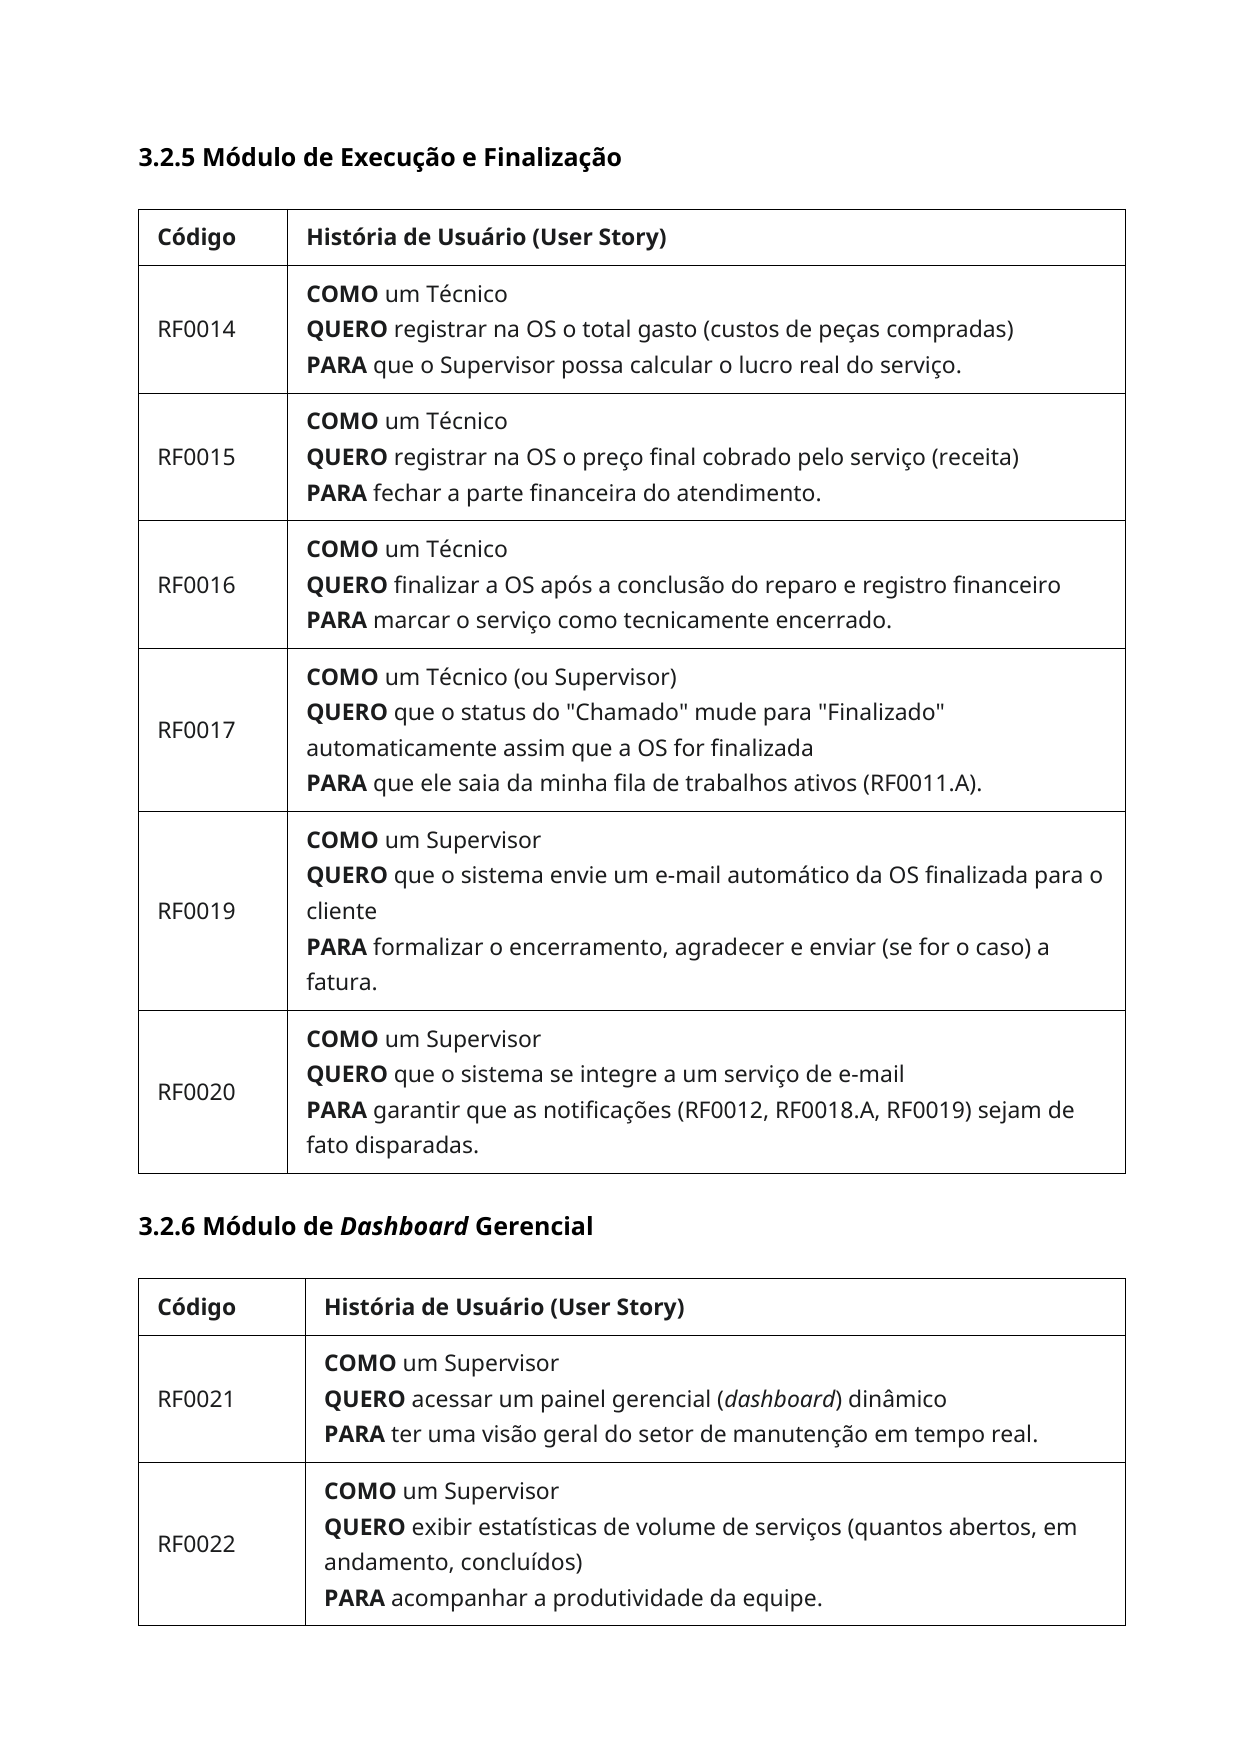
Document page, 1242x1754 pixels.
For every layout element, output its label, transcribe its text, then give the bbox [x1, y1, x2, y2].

table_cell COMO um Supervisor QUERO exibir estatísticas de volume de serviços (quantos abertos, em andamento, concluídos) PARA acompanhar a produtividade da equipe. [306, 1463, 1125, 1625]
table_cell RF0014 [139, 266, 287, 393]
table_cell RF0021 [139, 1336, 305, 1462]
table_cell RF0017 [139, 649, 287, 811]
table_cell COMO um Supervisor QUERO acessar um painel gerencial (dashboard) dinâmico PARA ter uma visão geral do setor de manutenção em tempo real. [306, 1336, 1125, 1462]
table_header História de Usuário (User Story) [306, 1279, 1125, 1334]
table_cell COMO um Técnico QUERO finalizar a OS após a conclusão do reparo e registro financeiro PARA marcar o serviço como tecnicamente encerrado. [288, 521, 1125, 648]
table_cell RF0015 [139, 394, 287, 520]
subtitle 3.2.6 Módulo de Dashboard Gerencial [138, 1209, 1125, 1243]
table_cell RF0019 [139, 812, 287, 1010]
table_header Código [139, 1279, 305, 1334]
table_cell COMO um Técnico QUERO registrar na OS o preço final cobrado pelo serviço (receita) PARA fechar a parte financeira do atendimento. [288, 394, 1125, 520]
table_cell RF0016 [139, 521, 287, 648]
table_cell RF0022 [139, 1463, 305, 1625]
table_cell RF0020 [139, 1011, 287, 1173]
table_cell COMO um Técnico (ou Supervisor) QUERO que o status do "Chamado" mude para "Finalizado" automaticamente assim que a OS for finalizada PARA que ele saia da minha fila de trabalhos ativos (RF0011.A). [288, 649, 1125, 811]
subtitle 3.2.5 Módulo de Execução e Finalização [138, 139, 1125, 173]
table_header História de Usuário (User Story) [288, 210, 1125, 265]
table_header Código [139, 210, 287, 265]
table_cell COMO um Supervisor QUERO que o sistema envie um e-mail automático da OS finalizada para o cliente PARA formalizar o encerramento, agradecer e enviar (se for o caso) a fatura. [288, 812, 1125, 1010]
table_cell COMO um Técnico QUERO registrar na OS o total gasto (custos de peças compradas) PARA que o Supervisor possa calcular o lucro real do serviço. [288, 266, 1125, 393]
table_cell COMO um Supervisor QUERO que o sistema se integre a um serviço de e-mail PARA garantir que as notificações (RF0012, RF0018.A, RF0019) sejam de fato disparadas. [288, 1011, 1125, 1173]
